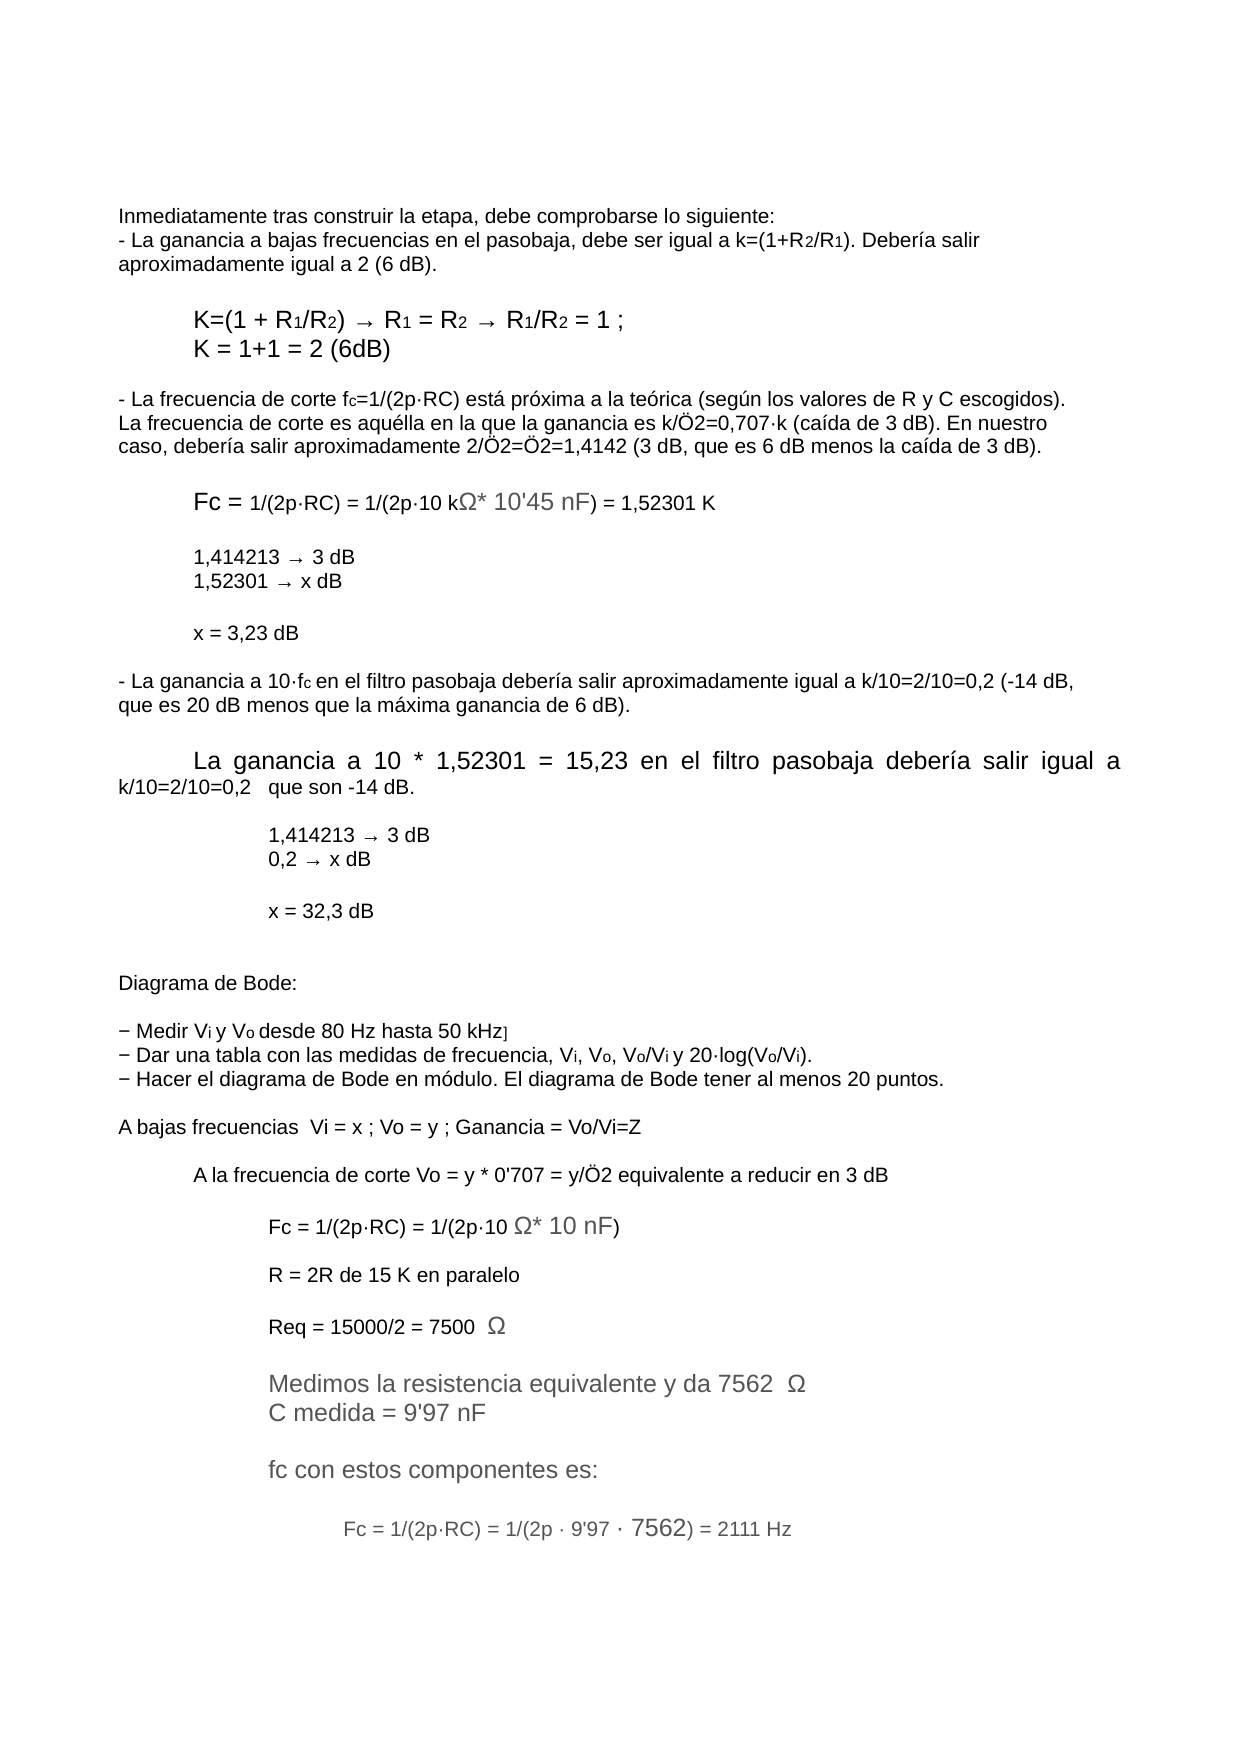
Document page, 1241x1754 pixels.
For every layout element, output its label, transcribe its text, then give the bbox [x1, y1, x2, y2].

text − Hacer el diagrama de Bode en módulo. El diagrama de Bode tener al menos 20 puntos. [118, 1067, 1122, 1091]
text La ganancia a 10 * 1,52301 = 15,23 en el filtro pasobaja debería salir igual a k/10=2/10=0,2 que son -14 dB. [118, 746, 1122, 798]
text aproximadamente igual a 2 (6 dB). [118, 252, 1122, 276]
text Fc = 1/(2p·RC) = 1/(2p·10 kΩ* 10'45 nF) = 1,52301 K [118, 487, 1122, 516]
text A la frecuencia de corte Vo = y * 0'707 = y/Ö2 equivalente a reducir en 3 dB [118, 1163, 1122, 1187]
text 1,52301 → x dB [118, 568, 1122, 592]
text 0,2 → x dB [118, 846, 1122, 870]
text K = 1+1 = 2 (6dB) [118, 334, 1122, 362]
text Fc = 1/(2p·RC) = 1/(2p·10 Ω* 10 nF) [118, 1211, 1122, 1239]
text caso, debería salir aproximadamente 2/Ö2=Ö2=1,4142 (3 dB, que es 6 dB menos la caída de 3 dB). [118, 434, 1122, 458]
text x = 32,3 dB [118, 899, 1122, 923]
text 1,414213 → 3 dB [118, 544, 1122, 568]
text - La ganancia a bajas frecuencias en el pasobaja, debe ser igual a k=(1+R2/R1). Debería salir [118, 228, 1122, 252]
text C medida = 9'97 nF [118, 1397, 1122, 1426]
text Inmediatamente tras construir la etapa, debe comprobarse lo siguiente: [118, 204, 1122, 228]
text - La frecuencia de corte fc=1/(2p·RC) está próxima a la teórica (según los valores de R y C escogidos). [118, 386, 1122, 410]
text que es 20 dB menos que la máxima ganancia de 6 dB). [118, 693, 1122, 717]
text fc con estos componentes es: [118, 1455, 1122, 1484]
text Fc = 1/(2p·RC) = 1/(2p · 9'97 · 7562) = 2111 Hz [118, 1512, 1122, 1541]
text Req = 15000/2 = 7500 Ω [118, 1311, 1122, 1340]
text K=(1 + R1/R2) → R1 = R2 → R1/R2 = 1 ; [118, 305, 1122, 334]
text Medimos la resistencia equivalente y da 7562 Ω [118, 1369, 1122, 1397]
text La frecuencia de corte es aquélla en la que la ganancia es k/Ö2=0,707·k (caída de 3 dB). En nuestro [118, 410, 1122, 434]
text − Medir Vi y Vo desde 80 Hz hasta 50 kHz] [118, 1019, 1122, 1043]
text x = 3,23 dB [118, 621, 1122, 645]
text A bajas frecuencias Vi = x ; Vo = y ; Ganancia = Vo/Vi=Z [118, 1115, 1122, 1139]
text Diagrama de Bode: [118, 971, 1122, 995]
text R = 2R de 15 K en paralelo [118, 1263, 1122, 1287]
text 1,414213 → 3 dB [118, 822, 1122, 846]
text − Dar una tabla con las medidas de frecuencia, Vi, Vo, Vo/Vi y 20·log(Vo/Vi). [118, 1043, 1122, 1067]
text - La ganancia a 10·fc en el filtro pasobaja debería salir aproximadamente igual a k/10=2/10=0,2 (-14 dB, [118, 669, 1122, 693]
